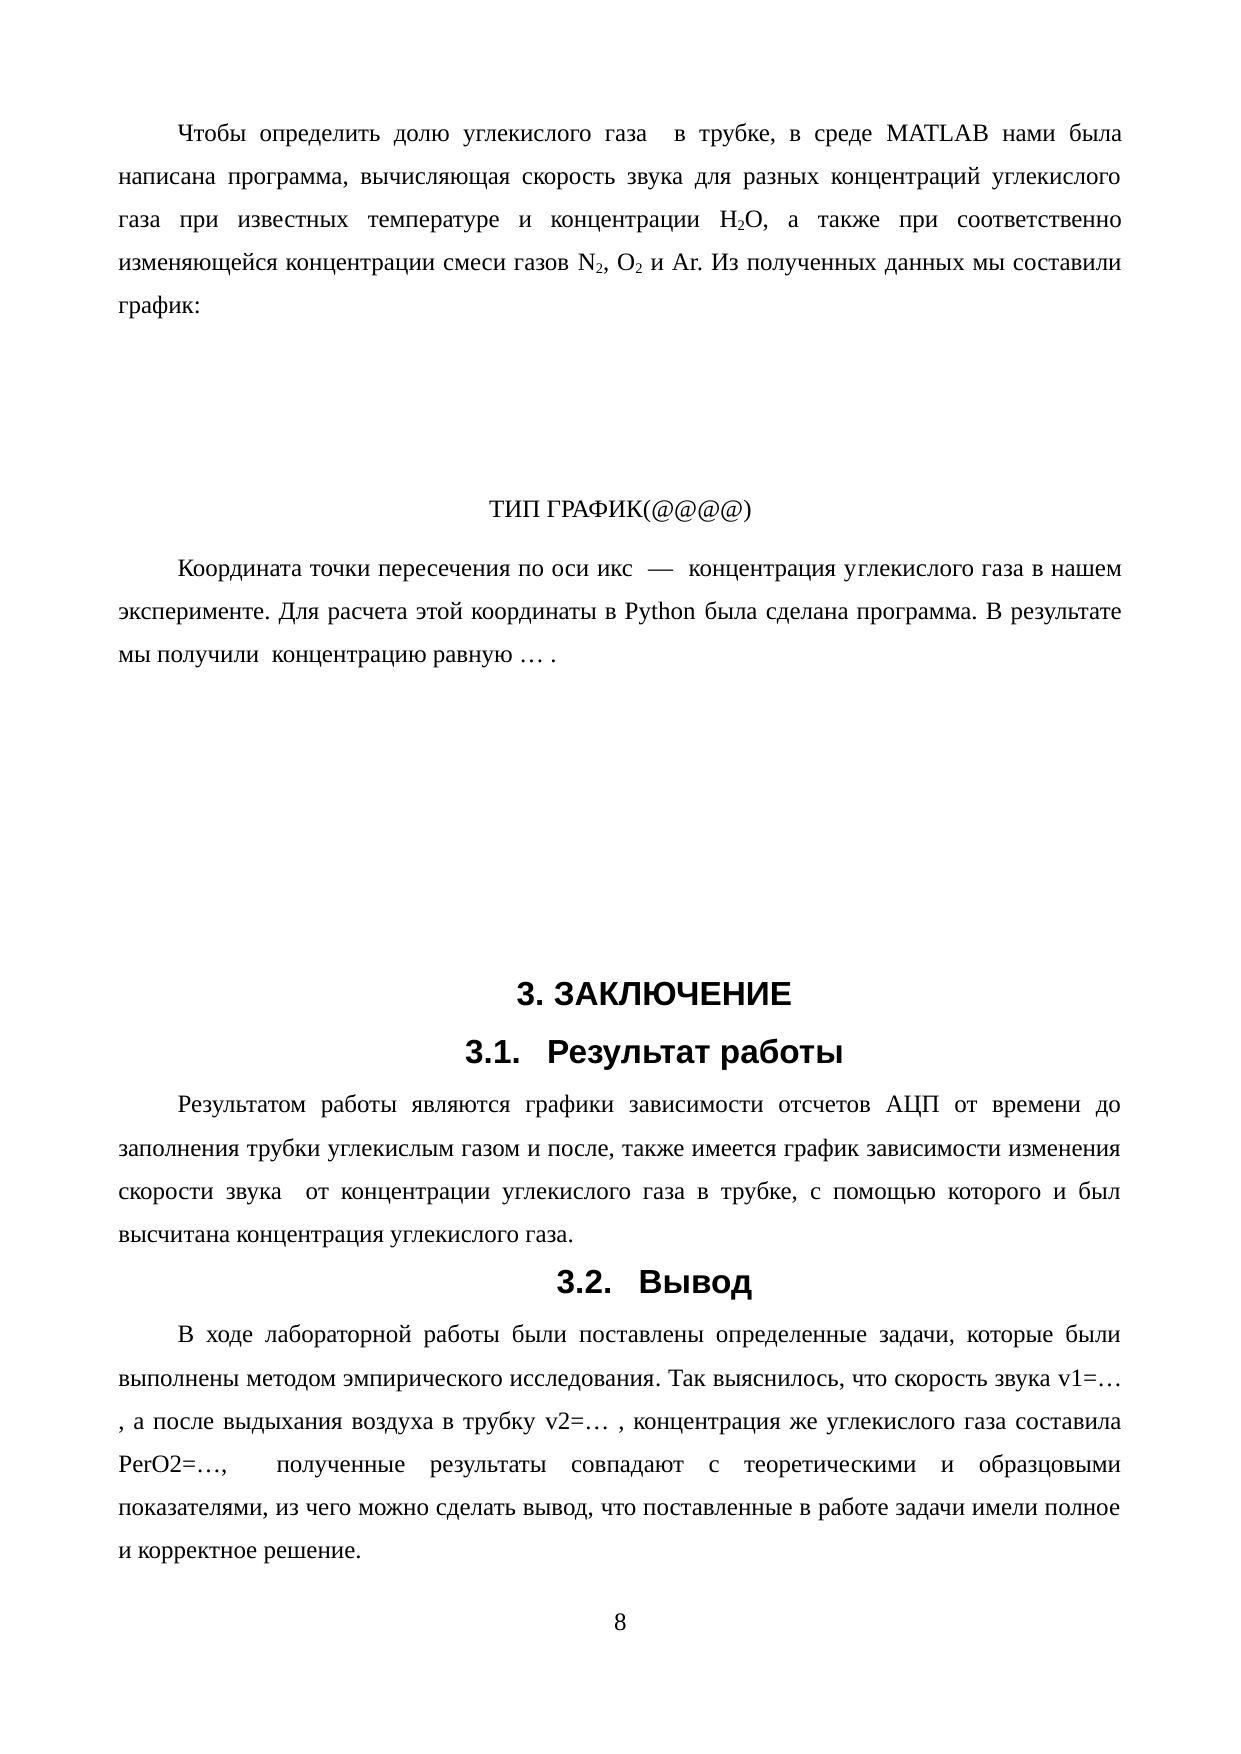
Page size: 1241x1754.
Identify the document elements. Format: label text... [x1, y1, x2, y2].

subtitle Вывод [118, 1262, 1122, 1300]
text Координата точки пересечения по оси икс — концентрация углекислого газа в нашем эксперименте. Для расчета этой координаты в Python была сделана программа. В результате мы получили концентрацию равную … . [118, 553, 1122, 668]
text Чтобы определить долю углекислого газа в трубке, в среде MATLAB нами была написана программа, вычисляющая скорость звука для разных концентраций углекислого газа при известных температуре и концентрации H2O, а также при соответственно изменяющейся концентрации смеси газов N2, O2 и Ar. Из полученных данных мы составили график: [118, 118, 1122, 319]
text Результатом работы являются графики зависимости отсчетов АЦП от времени до заполнения трубки углекислым газом и после, также имеется график зависимости изменения скорости звука от концентрации углекислого газа в трубке, с помощью которого и был высчитана концентрация углекислого газа. [118, 1089, 1122, 1248]
text ТИП ГРАФИК(@@@@) [118, 494, 1122, 523]
text В ходе лабораторной работы были поставлены определенные задачи, которые были выполнены методом эмпирического исследования. Так выяснилось, что скорость звука v1=… , а после выдыхания воздуха в трубку v2=… , концентрация же углекислого газа составила PerO2=…, полученные результаты совпадают с теоретическими и образцовыми показателями, из чего можно сделать вывод, что поставленные в работе задачи имели полное и корректное решение. [118, 1319, 1122, 1564]
subtitle Результат работы [118, 1032, 1122, 1070]
subtitle ЗАКЛЮЧЕНИЕ [118, 974, 1122, 1013]
